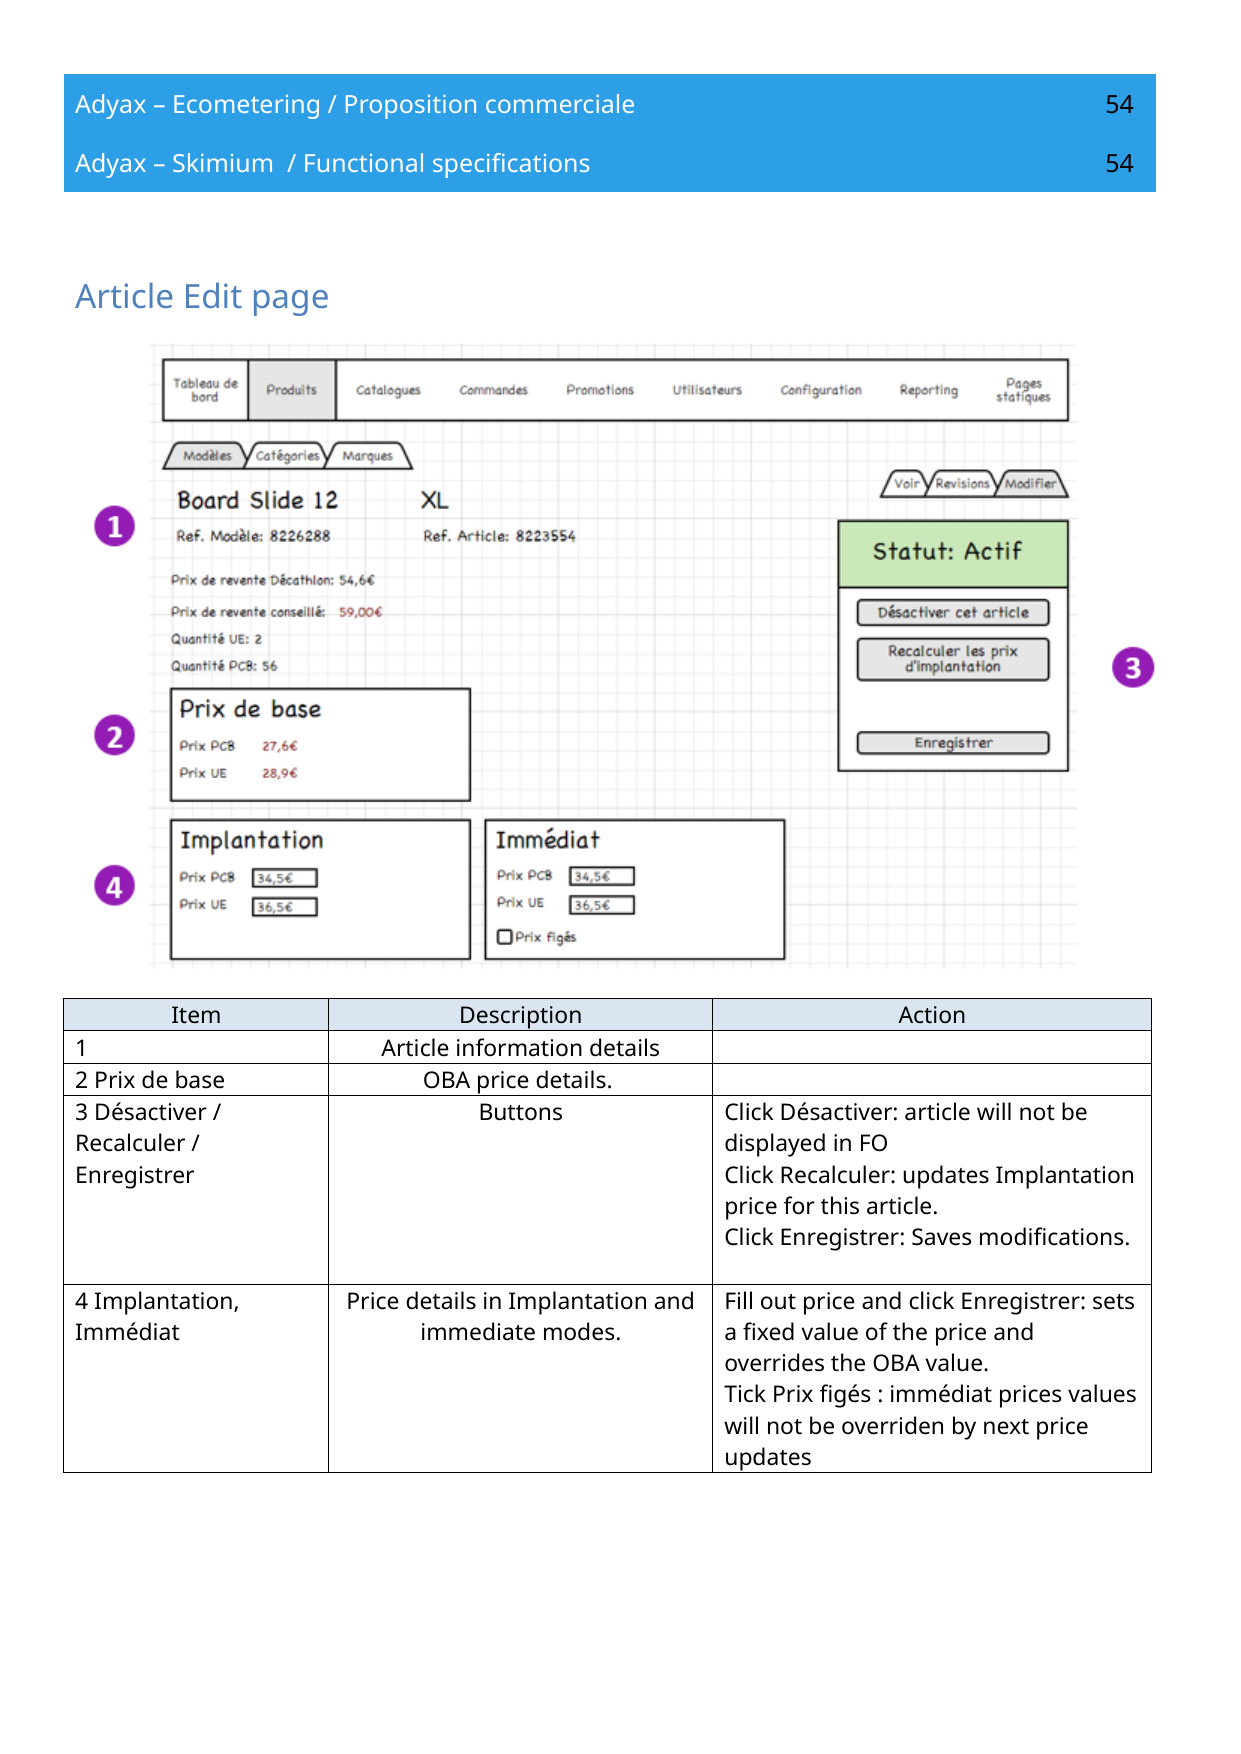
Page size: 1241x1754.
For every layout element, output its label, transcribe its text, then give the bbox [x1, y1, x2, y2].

table_cell 1 [64, 1031, 328, 1063]
subtitle Article Edit page [75, 272, 1165, 318]
table_header Description [329, 999, 712, 1030]
table_cell 3 Désactiver / Recalculer / Enregistrer [64, 1096, 328, 1283]
table_cell 4 Implantation, Immédiat [64, 1285, 328, 1472]
table_cell [713, 1064, 1151, 1095]
table_cell [713, 1031, 1151, 1063]
table_cell OBA price details. [329, 1064, 712, 1095]
table_cell Fill out price and click Enregistrer: sets a fixed value of the price and overrides the OBA value. Tick Prix figés : immédiat prices values will not be overriden by next price updates [713, 1285, 1151, 1472]
table_header Action [713, 999, 1151, 1030]
table_cell Article information details [329, 1031, 712, 1063]
table_cell 2 Prix de base [64, 1064, 328, 1095]
table_cell Buttons [329, 1096, 712, 1283]
table_cell Click Désactiver: article will not be displayed in FO Click Recalculer: updates Implantation price for this article. Click Enregistrer: Saves modifications. [713, 1096, 1151, 1283]
table_cell Price details in Implantation and immediate modes. [329, 1285, 712, 1472]
table_header Item [64, 999, 328, 1030]
picture [75, 330, 1165, 978]
